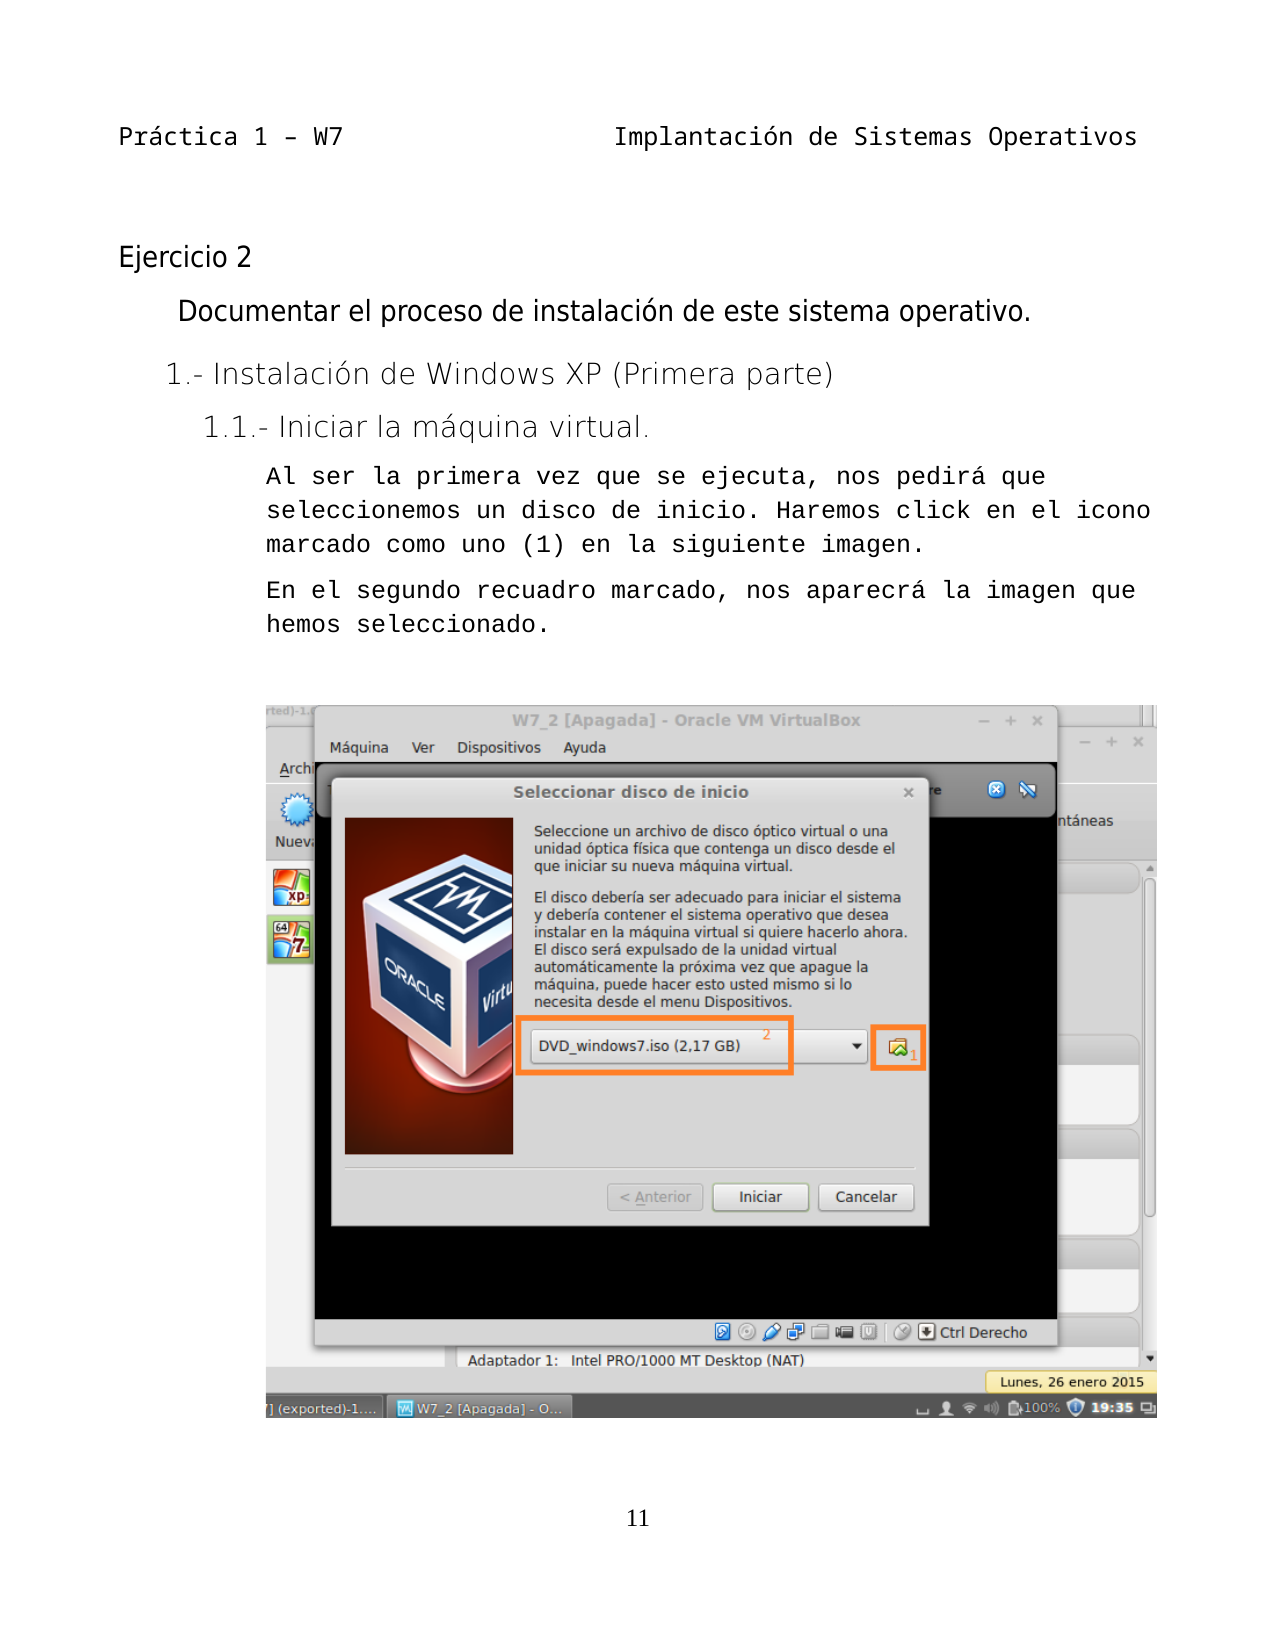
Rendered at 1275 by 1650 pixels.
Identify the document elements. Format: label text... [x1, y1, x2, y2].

text Al ser la primera vez que se ejecuta, nos pedirá que seleccionemos un disco de inicio. Haremos click en el icono marcado como uno (1) en la siguiente imagen. [266, 464, 1157, 560]
text Documentar el proceso de instalación de este sistema operativo. [177, 294, 1157, 328]
text En el segundo recuadro marcado, nos aparecrá la imagen que hemos seleccionado. [266, 578, 1157, 640]
picture [265, 705, 1157, 1418]
text Ejercicio 2 [118, 241, 1157, 275]
list Instalación de Windows XP (Primera parte) [156, 357, 1157, 391]
list Iniciar la máquina virtual. [193, 411, 1157, 444]
